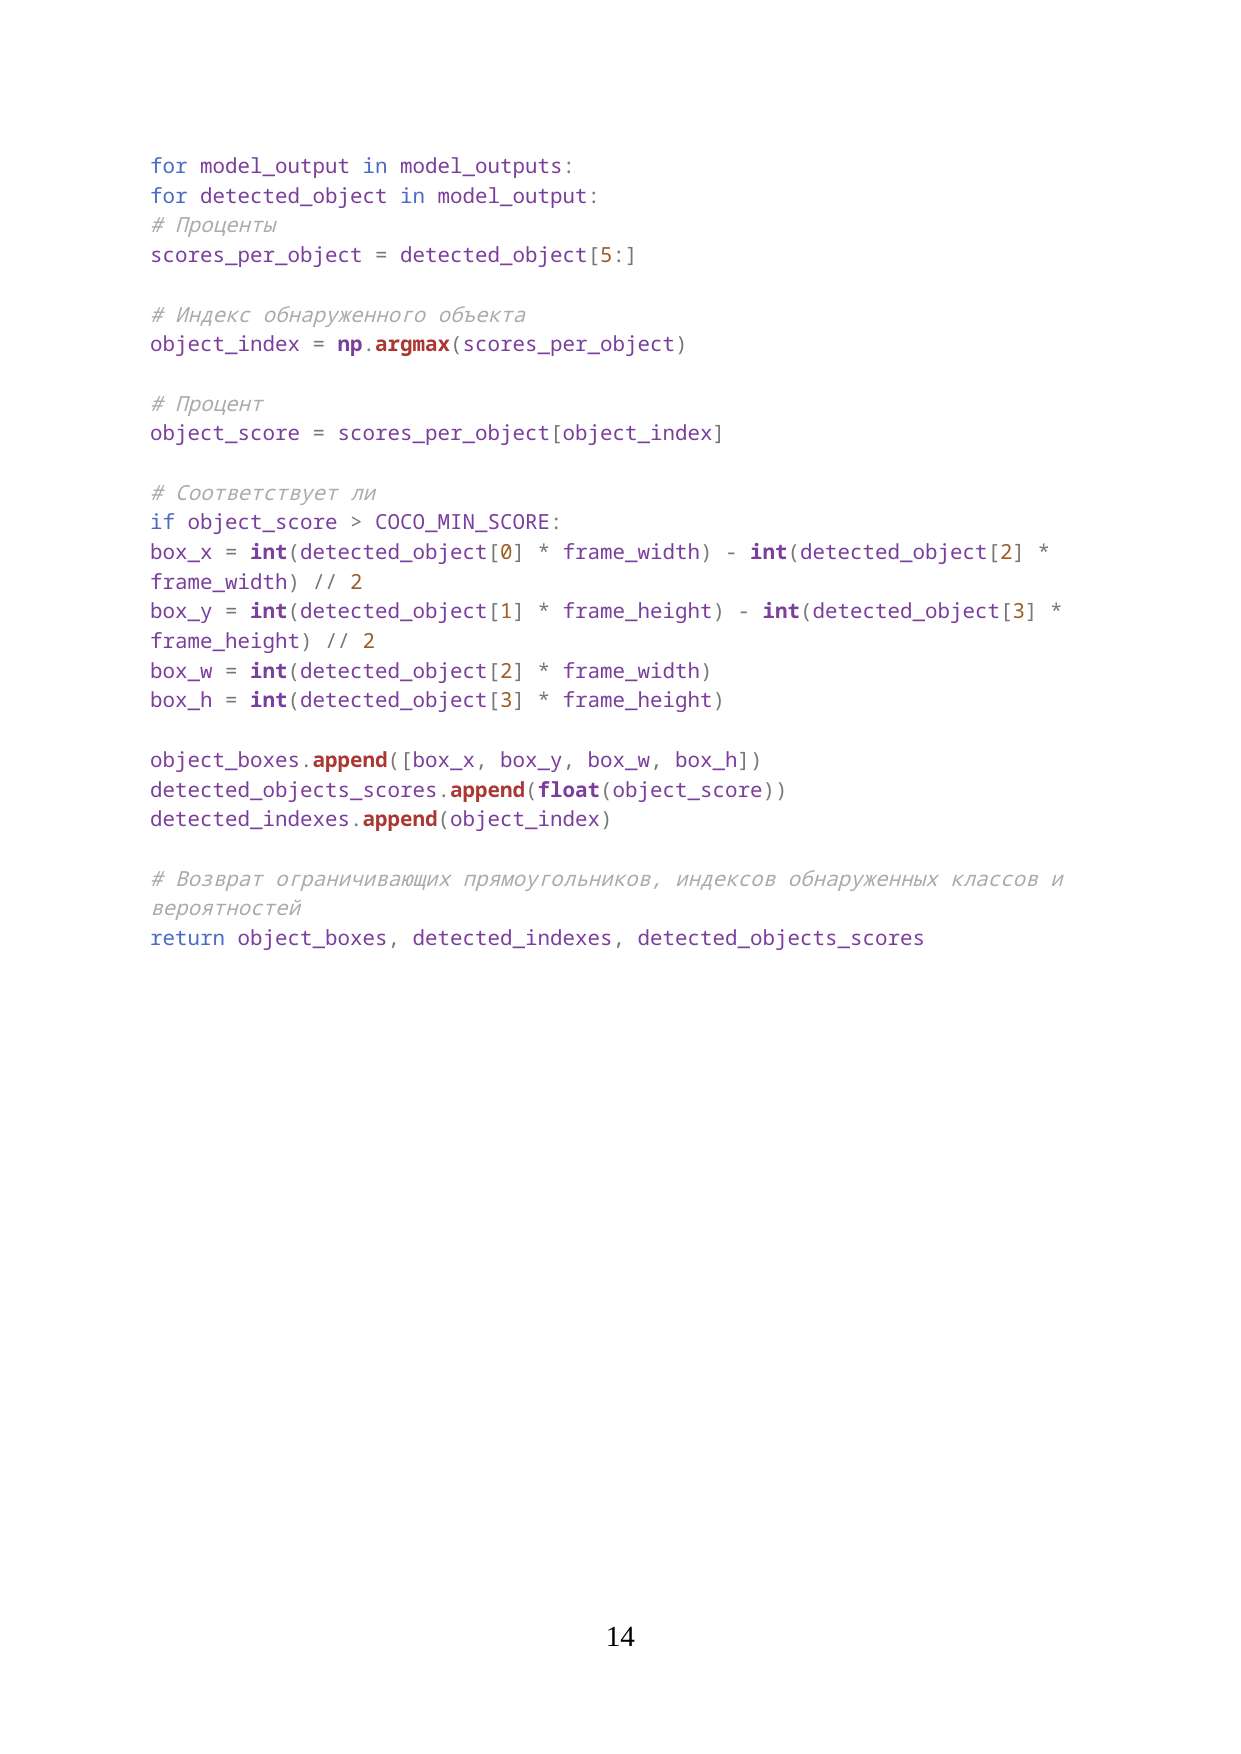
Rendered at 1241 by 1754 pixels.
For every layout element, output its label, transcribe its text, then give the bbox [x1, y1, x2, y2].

text scores_per_object = detected_object[5:] [150, 239, 1090, 269]
text # Соответствует ли [150, 477, 1090, 506]
text object_boxes.append([box_x, box_y, box_w, box_h]) [150, 744, 1090, 773]
text box_x = int(detected_object[0] * frame_width) - int(detected_object[2] * frame_width) // 2 [150, 536, 1090, 595]
text detected_indexes.append(object_index) [150, 803, 1090, 833]
text box_y = int(detected_object[1] * frame_height) - int(detected_object[3] * frame_height) // 2 [150, 595, 1090, 655]
text object_score = scores_per_object[object_index] [150, 417, 1090, 447]
text return object_boxes, detected_indexes, detected_objects_scores [150, 922, 1090, 952]
text box_h = int(detected_object[3] * frame_height) [150, 684, 1090, 714]
text for detected_object in model_output: [150, 180, 1090, 209]
text # Индекс обнаруженного объекта [150, 298, 1090, 328]
text # Процент [150, 387, 1090, 417]
text object_index = np.argmax(scores_per_object) [150, 328, 1090, 358]
text box_w = int(detected_object[2] * frame_width) [150, 655, 1090, 684]
text if object_score > COCO_MIN_SCORE: [150, 506, 1090, 536]
text # Проценты [150, 209, 1090, 239]
text for model_output in model_outputs: [150, 150, 1090, 180]
text detected_objects_scores.append(float(object_score)) [150, 773, 1090, 803]
text # Возврат ограничивающих прямоугольников, индексов обнаруженных классов и вероятностей [150, 862, 1090, 922]
